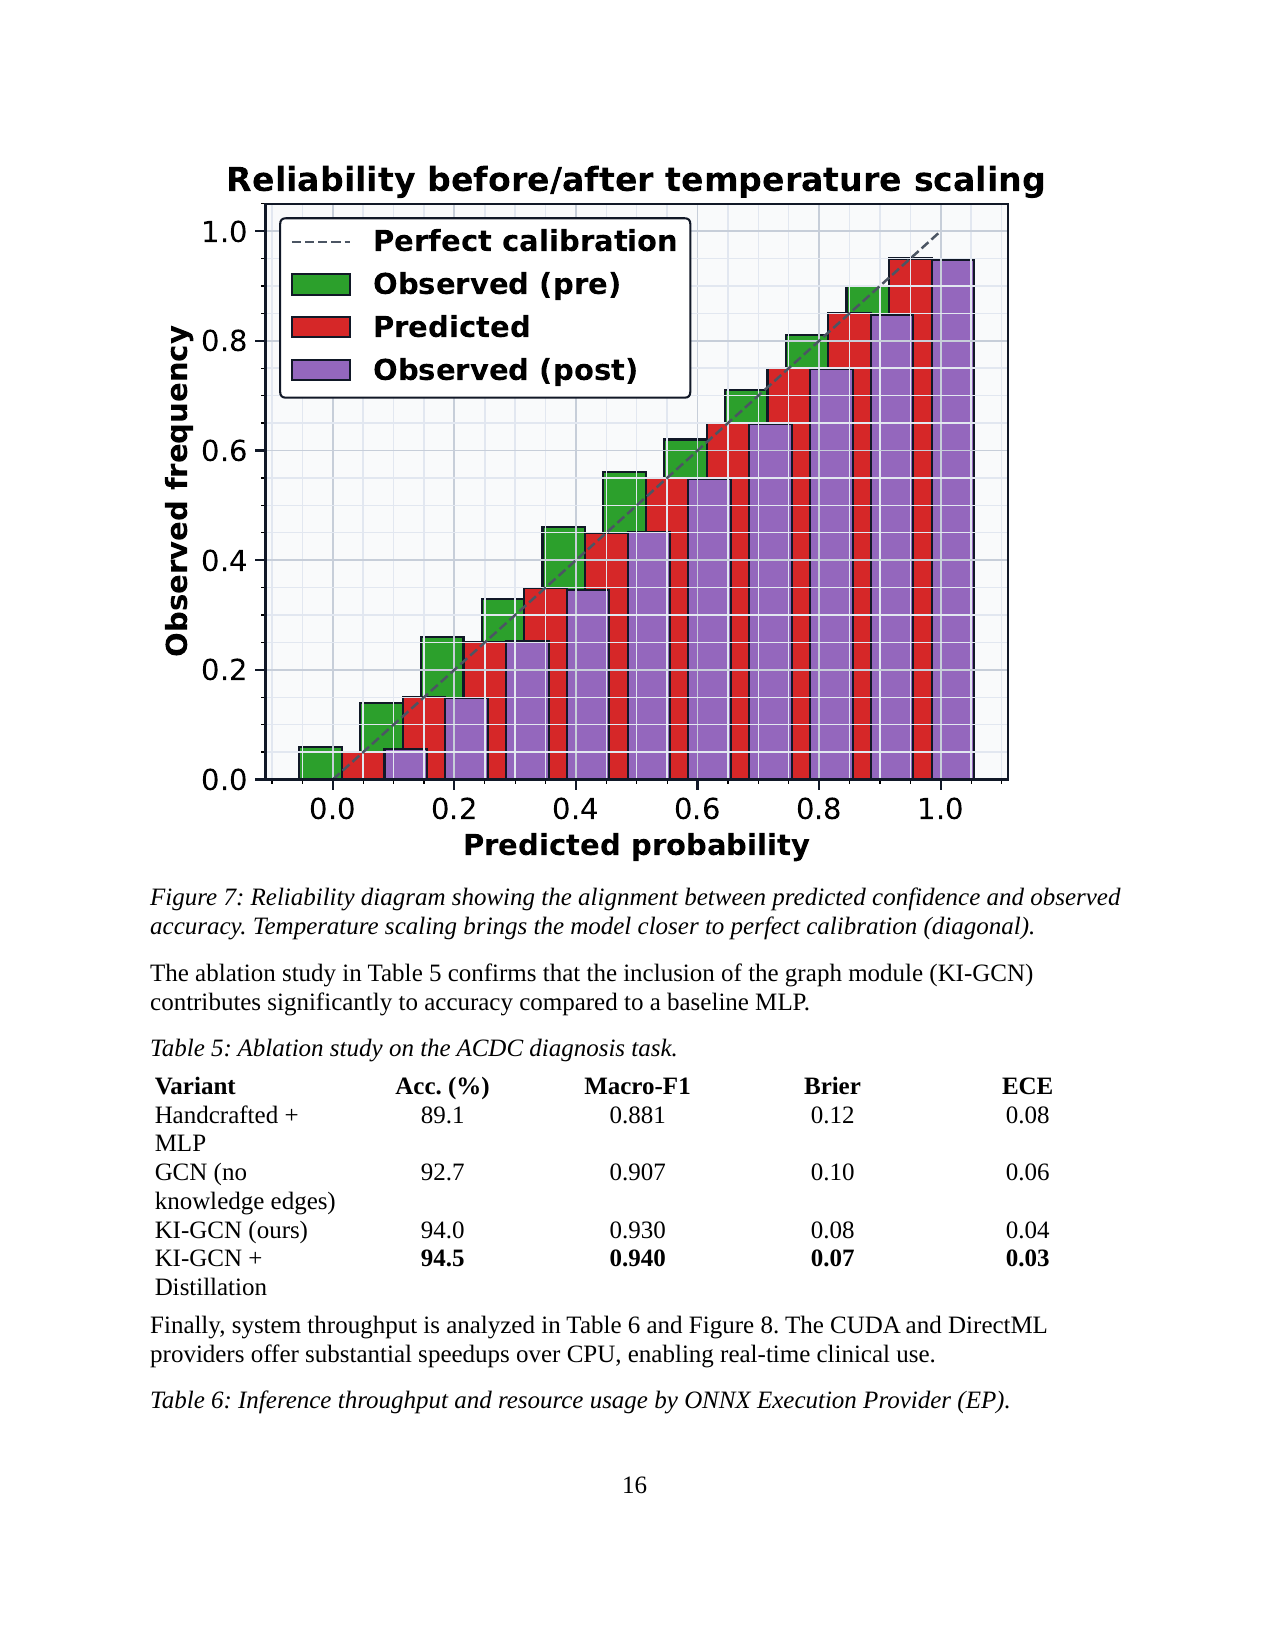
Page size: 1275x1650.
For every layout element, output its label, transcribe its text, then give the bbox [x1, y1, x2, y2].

table_header Variant [150, 1071, 345, 1100]
table_cell 94.5 [345, 1244, 540, 1301]
table_cell 0.08 [930, 1100, 1125, 1157]
table_cell 0.930 [540, 1215, 735, 1243]
table_cell 0.10 [735, 1157, 930, 1215]
table_cell 0.907 [540, 1157, 735, 1215]
table_cell 0.04 [930, 1215, 1125, 1243]
table_cell 0.03 [930, 1244, 1125, 1301]
table_header ECE [930, 1071, 1125, 1100]
table_header Macro-F1 [540, 1071, 735, 1100]
table_cell Handcrafted + MLP [150, 1100, 345, 1157]
table_cell 0.08 [735, 1215, 930, 1243]
table_header Acc. (%) [345, 1071, 540, 1100]
text Finally, system throughput is analyzed in Table 6 and Figure 8. The CUDA and DirectML providers offer substantial speedups over CPU, enabling real-time clinical use. [150, 1310, 1125, 1367]
table_cell 89.1 [345, 1100, 540, 1157]
table_cell 0.881 [540, 1100, 735, 1157]
table_cell 0.12 [735, 1100, 930, 1157]
text Table 5: Ablation study on the ACDC diagnosis task. [150, 1033, 1125, 1062]
table_cell 92.7 [345, 1157, 540, 1215]
table_cell KI-GCN (ours) [150, 1215, 345, 1243]
table_cell GCN (no knowledge edges) [150, 1157, 345, 1215]
table_cell 0.07 [735, 1244, 930, 1301]
table_header Brier [735, 1071, 930, 1100]
table_cell 0.06 [930, 1157, 1125, 1215]
text Table 6: Inference throughput and resource usage by ONNX Execution Provider (EP). [150, 1385, 1125, 1414]
text Figure 7: Reliability diagram showing the alignment between predicted confidence and observed accuracy. Temperature scaling brings the model closer to perfect calibration (diagonal). [150, 150, 1125, 940]
table_cell 94.0 [345, 1215, 540, 1243]
table_cell 0.940 [540, 1244, 735, 1301]
table_cell KI-GCN + Distillation [150, 1244, 345, 1301]
text The ablation study in Table 5 confirms that the inclusion of the graph module (KI-GCN) contributes significantly to accuracy compared to a baseline MLP. [150, 958, 1125, 1015]
